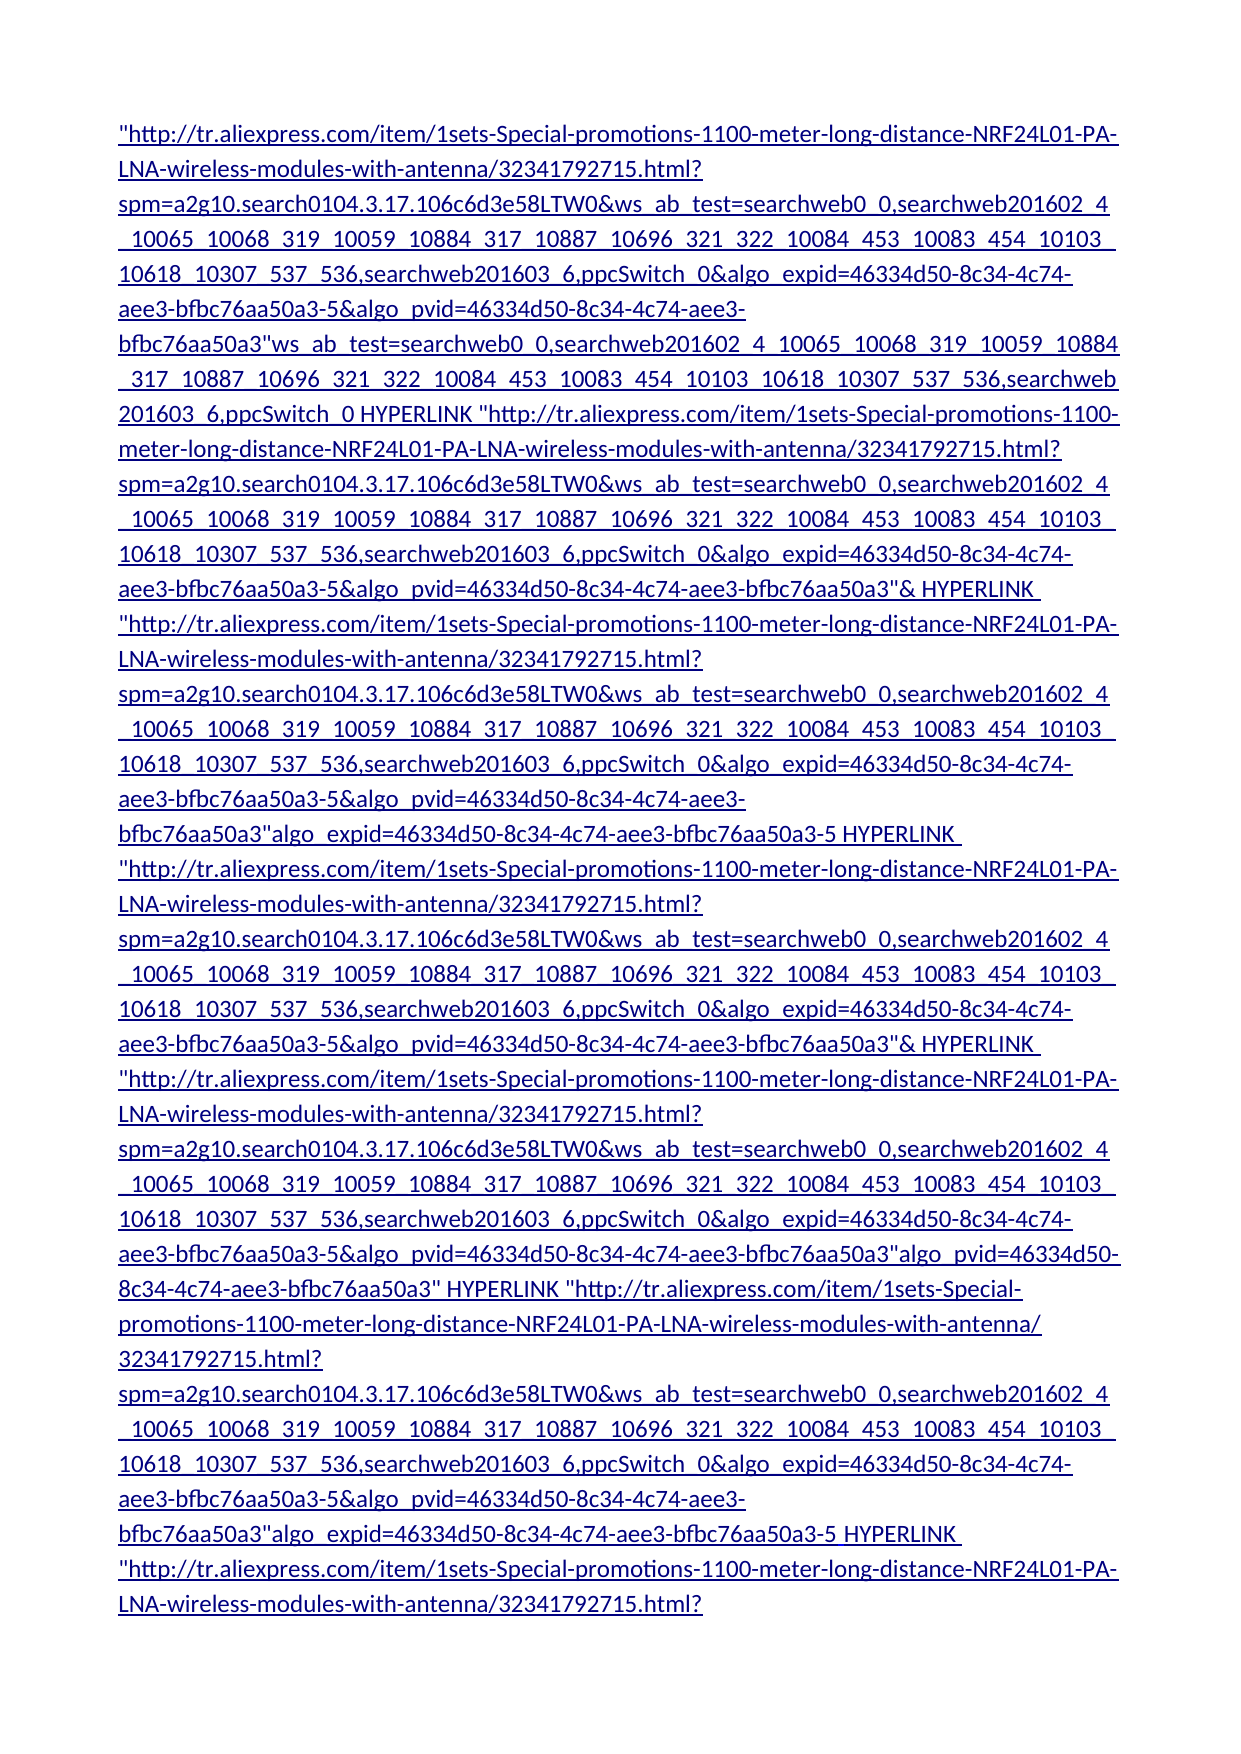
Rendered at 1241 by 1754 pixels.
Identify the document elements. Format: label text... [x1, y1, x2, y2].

text "http://tr.aliexpress.com/item/1sets-Special-promotions-1100-meter-long-distance-NRF24L01-PA-LNA-wireless-modules-with-antenna/32341792715.html?spm=a2g10.search0104.3.17.106c6d3e58LTW0&ws_ab_test=searchweb0_0,searchweb201602_4_10065_10068_319_10059_10884_317_10887_10696_321_322_10084_453_10083_454_10103_10618_10307_537_536,searchweb201603_6,ppcSwitch_0&algo_expid=46334d50-8c34-4c74-aee3-bfbc76aa50a3-5&algo_pvid=46334d50-8c34-4c74-aee3-bfbc76aa50a3"ws_ab_test=searchweb0_0,searchweb201602_4_10065_10068_319_10059_10884_317_10887_10696_321_322_10084_453_10083_454_10103_10618_10307_537_536,searchweb201603_6,ppcSwitch_0 HYPERLINK "http://tr.aliexpress.com/item/1sets-Special-promotions-1100-meter-long-distance-NRF24L01-PA-LNA-wireless-modules-with-antenna/32341792715.html?spm=a2g10.search0104.3.17.106c6d3e58LTW0&ws_ab_test=searchweb0_0,searchweb201602_4_10065_10068_319_10059_10884_317_10887_10696_321_322_10084_453_10083_454_10103_10618_10307_537_536,searchweb201603_6,ppcSwitch_0&algo_expid=46334d50-8c34-4c74-aee3-bfbc76aa50a3-5&algo_pvid=46334d50-8c34-4c74-aee3-bfbc76aa50a3"& HYPERLINK "http://tr.aliexpress.com/item/1sets-Special-promotions-1100-meter-long-distance-NRF24L01-PA-LNA-wireless-modules-with-antenna/32341792715.html?spm=a2g10.search0104.3.17.106c6d3e58LTW0&ws_ab_test=searchweb0_0,searchweb201602_4_10065_10068_319_10059_10884_317_10887_10696_321_322_10084_453_10083_454_10103_10618_10307_537_536,searchweb201603_6,ppcSwitch_0&algo_expid=46334d50-8c34-4c74-aee3-bfbc76aa50a3-5&algo_pvid=46334d50-8c34-4c74-aee3-bfbc76aa50a3"algo_expid=46334d50-8c34-4c74-aee3-bfbc76aa50a3-5 HYPERLINK "http://tr.aliexpress.com/item/1sets-Special-promotions-1100-meter-long-distance-NRF24L01-PA-LNA-wireless-modules-with-antenna/32341792715.html?spm=a2g10.search0104.3.17.106c6d3e58LTW0&ws_ab_test=searchweb0_0,searchweb201602_4_10065_10068_319_10059_10884_317_10887_10696_321_322_10084_453_10083_454_10103_10618_10307_537_536,searchweb201603_6,ppcSwitch_0&algo_expid=46334d50-8c34-4c74-aee3-bfbc76aa50a3-5&algo_pvid=46334d50-8c34-4c74-aee3-bfbc76aa50a3"& HYPERLINK "http://tr.aliexpress.com/item/1sets-Special-promotions-1100-meter-long-distance-NRF24L01-PA-LNA-wireless-modules-with-antenna/32341792715.html?spm=a2g10.search0104.3.17.106c6d3e58LTW0&ws_ab_test=searchweb0_0,searchweb201602_4_10065_10068_319_10059_10884_317_10887_10696_321_322_10084_453_10083_454_10103_10618_10307_537_536,searchweb201603_6,ppcSwitch_0&algo_expid=46334d50-8c34-4c74-aee3-bfbc76aa50a3-5&algo_pvid=46334d50-8c34-4c74-aee3-bfbc76aa50a3"algo_pvid=46334d50-8c34-4c74-aee3-bfbc76aa50a3" HYPERLINK "http://tr.aliexpress.com/item/1sets-Special-promotions-1100-meter-long-distance-NRF24L01-PA-LNA-wireless-modules-with-antenna/32341792715.html?spm=a2g10.search0104.3.17.106c6d3e58LTW0&ws_ab_test=searchweb0_0,searchweb201602_4_10065_10068_319_10059_10884_317_10887_10696_321_322_10084_453_10083_454_10103_10618_10307_537_536,searchweb201603_6,ppcSwitch_0&algo_expid=46334d50-8c34-4c74-aee3-bfbc76aa50a3-5&algo_pvid=46334d50-8c34-4c74-aee3-bfbc76aa50a3"algo_expid=46334d50-8c34-4c74-aee3-bfbc76aa50a3-5 HYPERLINK "http://tr.aliexpress.com/item/1sets-Special-promotions-1100-meter-long-distance-NRF24L01-PA-LNA-wireless-modules-with-antenna/32341792715.html? [118, 118, 1122, 1619]
